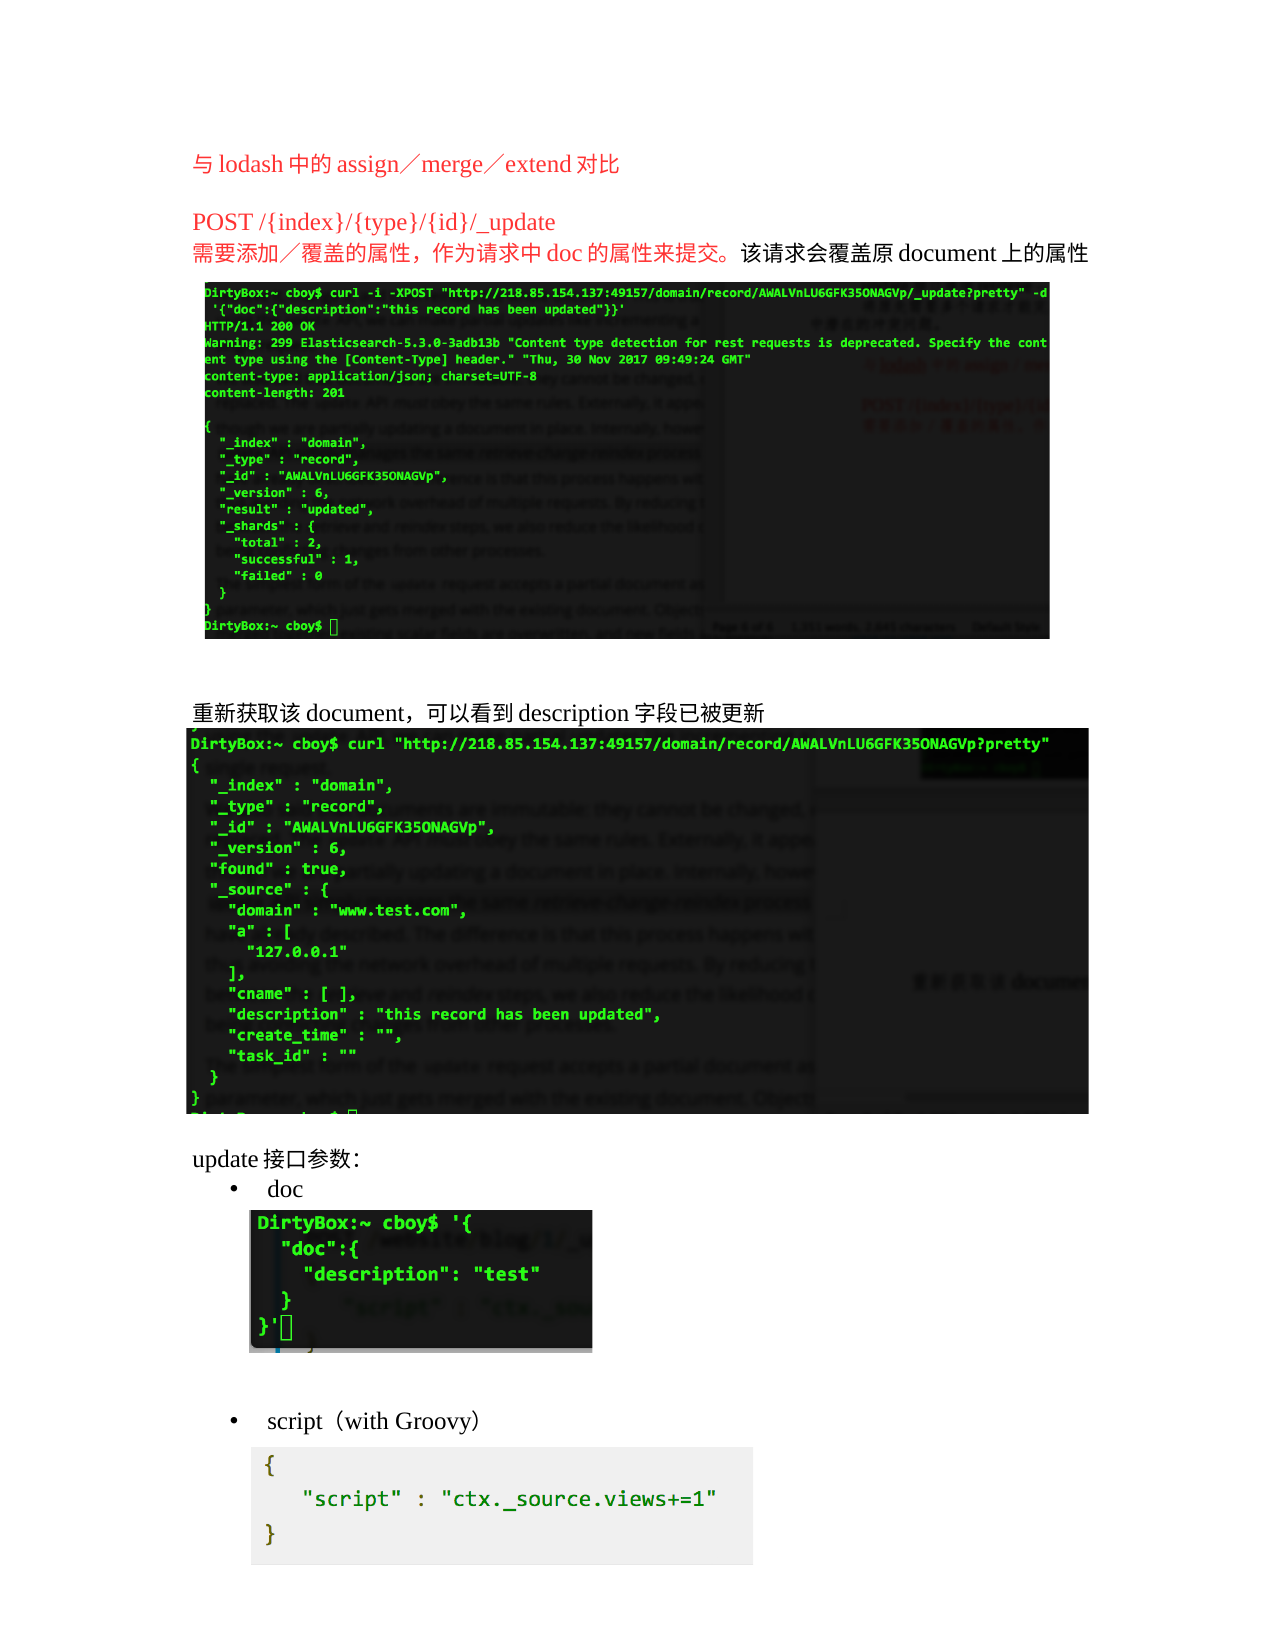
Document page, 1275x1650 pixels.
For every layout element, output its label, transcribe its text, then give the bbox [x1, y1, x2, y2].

picture [251, 1447, 754, 1565]
text update接口参数： [118, 1142, 1157, 1174]
text 需要添加／覆盖的属性，作为请求中doc的属性来提交。该请求会覆盖原document上的属性 [118, 236, 1157, 268]
picture [204, 282, 1050, 639]
list script（with Groovy） [229, 1404, 1157, 1436]
text POST /{index}/{type}/{id}/_update [118, 207, 1157, 236]
list doc [229, 1174, 1157, 1203]
picture [249, 1210, 593, 1353]
text 重新获取该document，可以看到description字段已被更新 [118, 696, 1157, 728]
text 与lodash中的assign／merge／extend对比 [118, 147, 1157, 178]
picture [186, 728, 1089, 1114]
